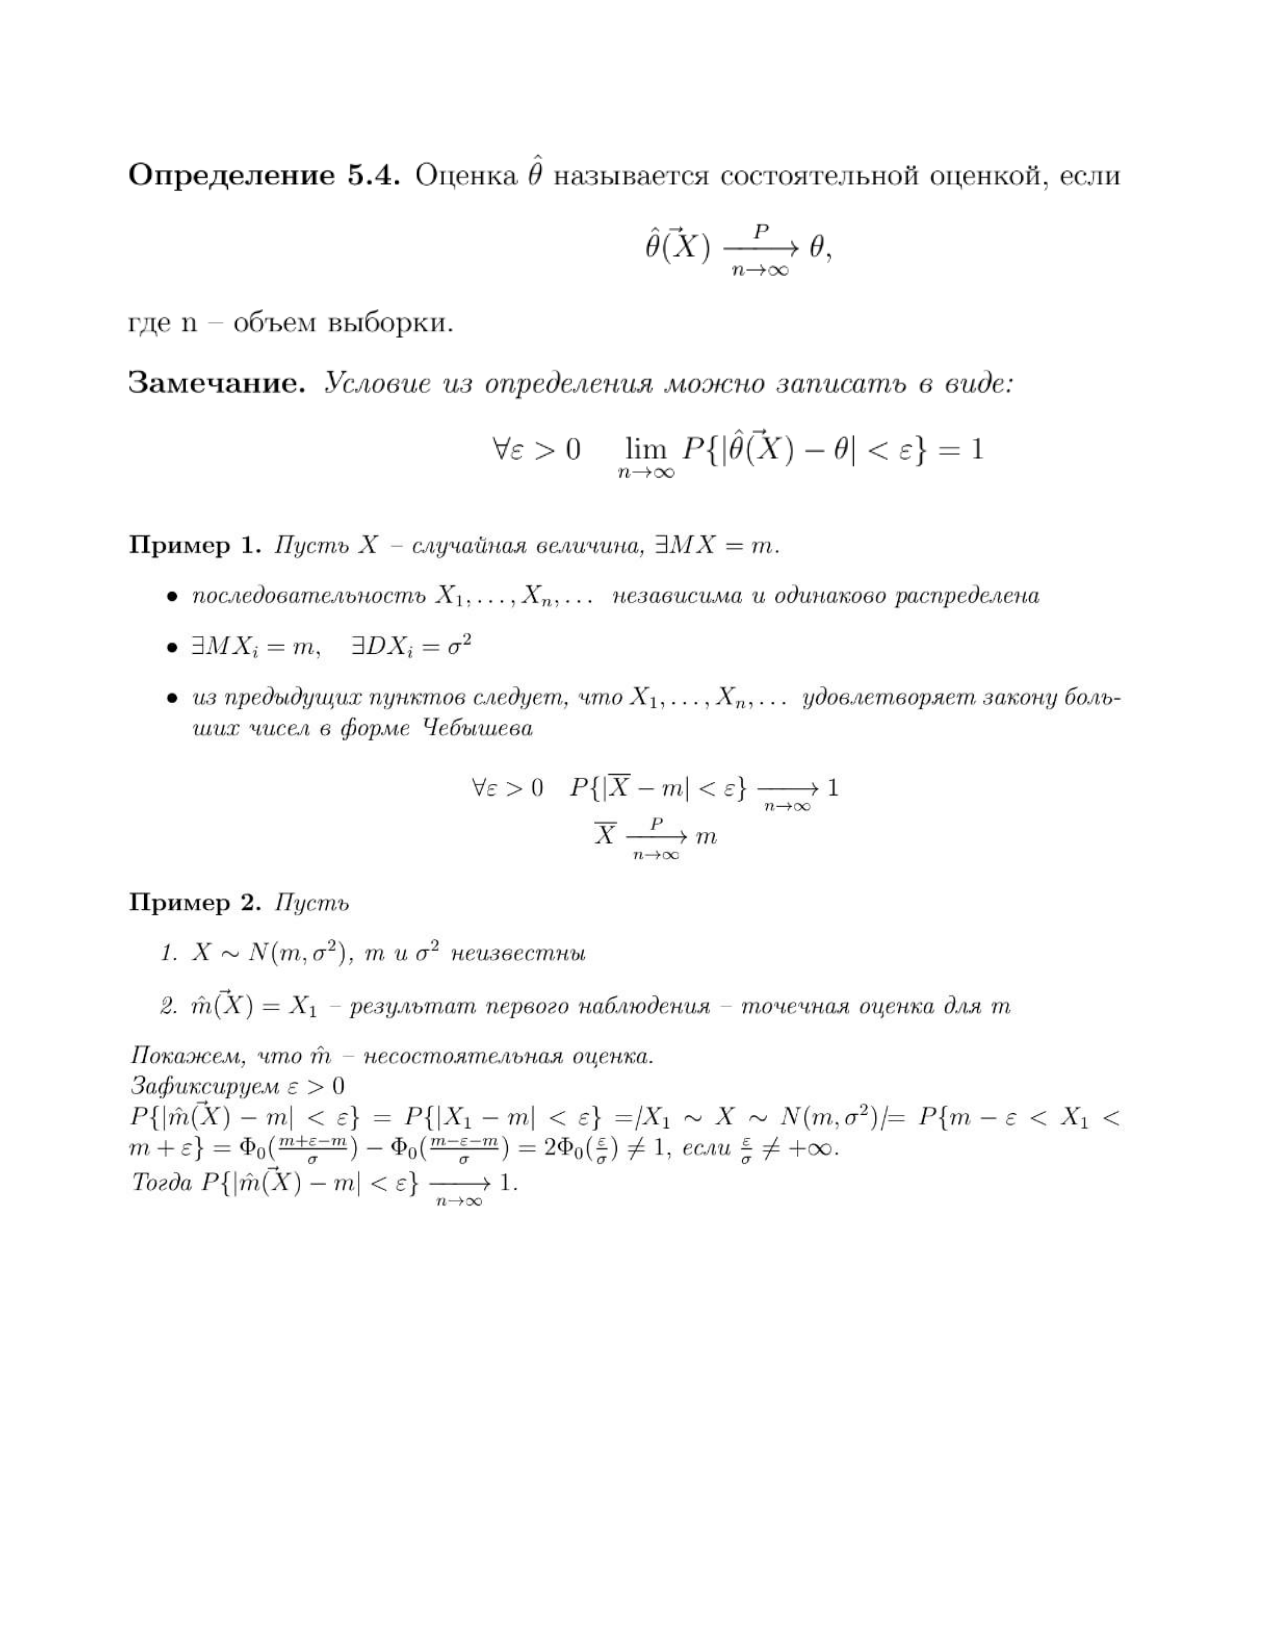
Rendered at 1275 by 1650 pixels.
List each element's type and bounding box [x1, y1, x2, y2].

picture [118, 524, 1157, 1216]
picture [118, 146, 1157, 496]
